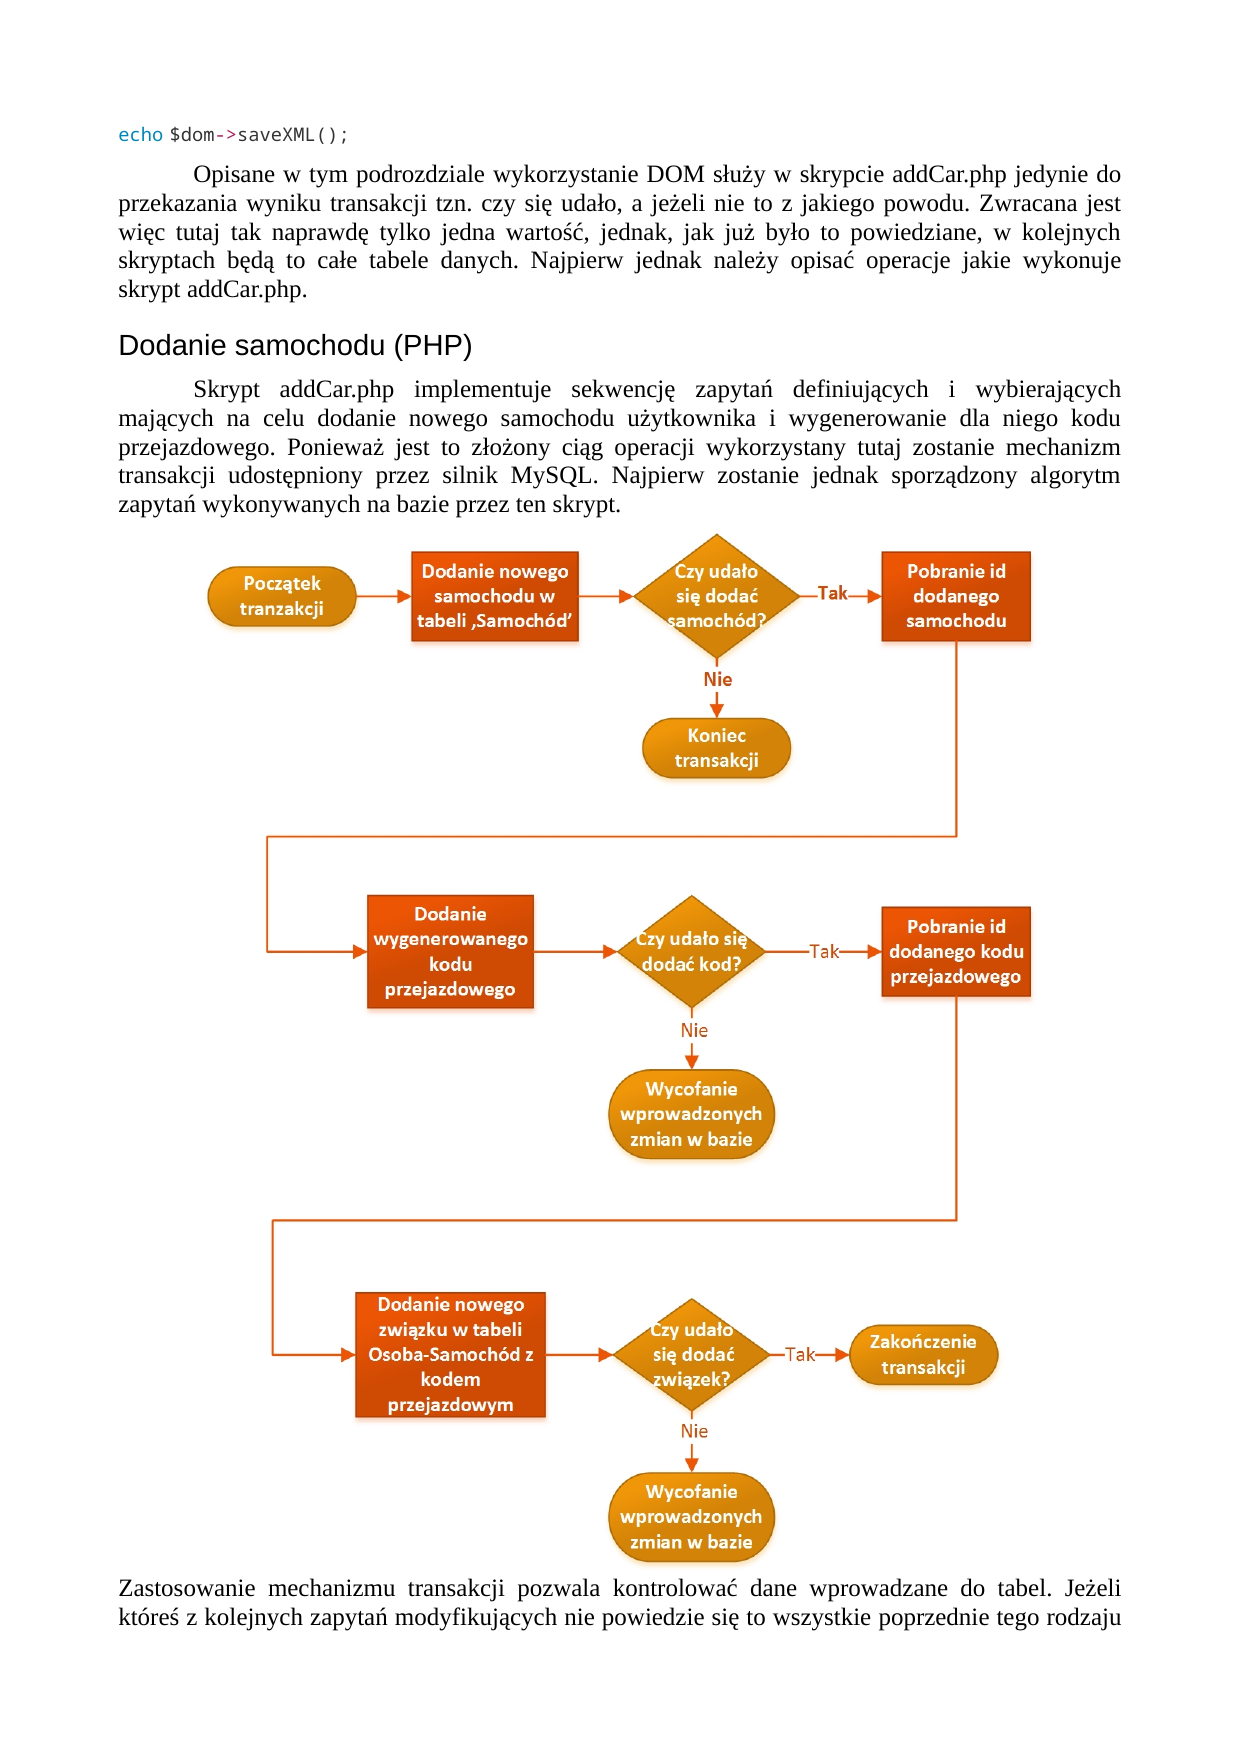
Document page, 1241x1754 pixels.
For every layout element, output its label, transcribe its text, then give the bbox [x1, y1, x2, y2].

subtitle Dodanie samochodu (PHP) [118, 328, 1122, 362]
text Opisane w tym podrozdziale wykorzystanie DOM służy w skrypcie addCar.php jedynie do przekazania wyniku transakcji tzn. czy się udało, a jeżeli nie to z jakiego powodu. Zwracana jest więc tutaj tak naprawdę tylko jedna wartość, jednak, jak już było to powiedziane, w kolejnych skryptach będą to całe tabele danych. Najpierw jednak należy opisać operacje jakie wykonuje skrypt addCar.php. [118, 159, 1122, 303]
picture [202, 530, 1039, 1573]
text Zastosowanie mechanizmu transakcji pozwala kontrolować dane wprowadzane do tabel. Jeżeli któreś z kolejnych zapytań modyfikujących nie powiedzie się to wszystkie poprzednie tego rodzaju [118, 572, 1122, 1630]
text echo $dom->saveXML(); [118, 118, 1122, 147]
text Skrypt addCar.php implementuje sekwencję zapytań definiujących i wybierających mających na celu dodanie nowego samochodu użytkownika i wygenerowanie dla niego kodu przejazdowego. Ponieważ jest to złożony ciąg operacji wykorzystany tutaj zostanie mechanizm transakcji udostępniony przez silnik MySQL. Najpierw zostanie jednak sporządzony algorytm zapytań wykonywanych na bazie przez ten skrypt. [118, 374, 1122, 518]
